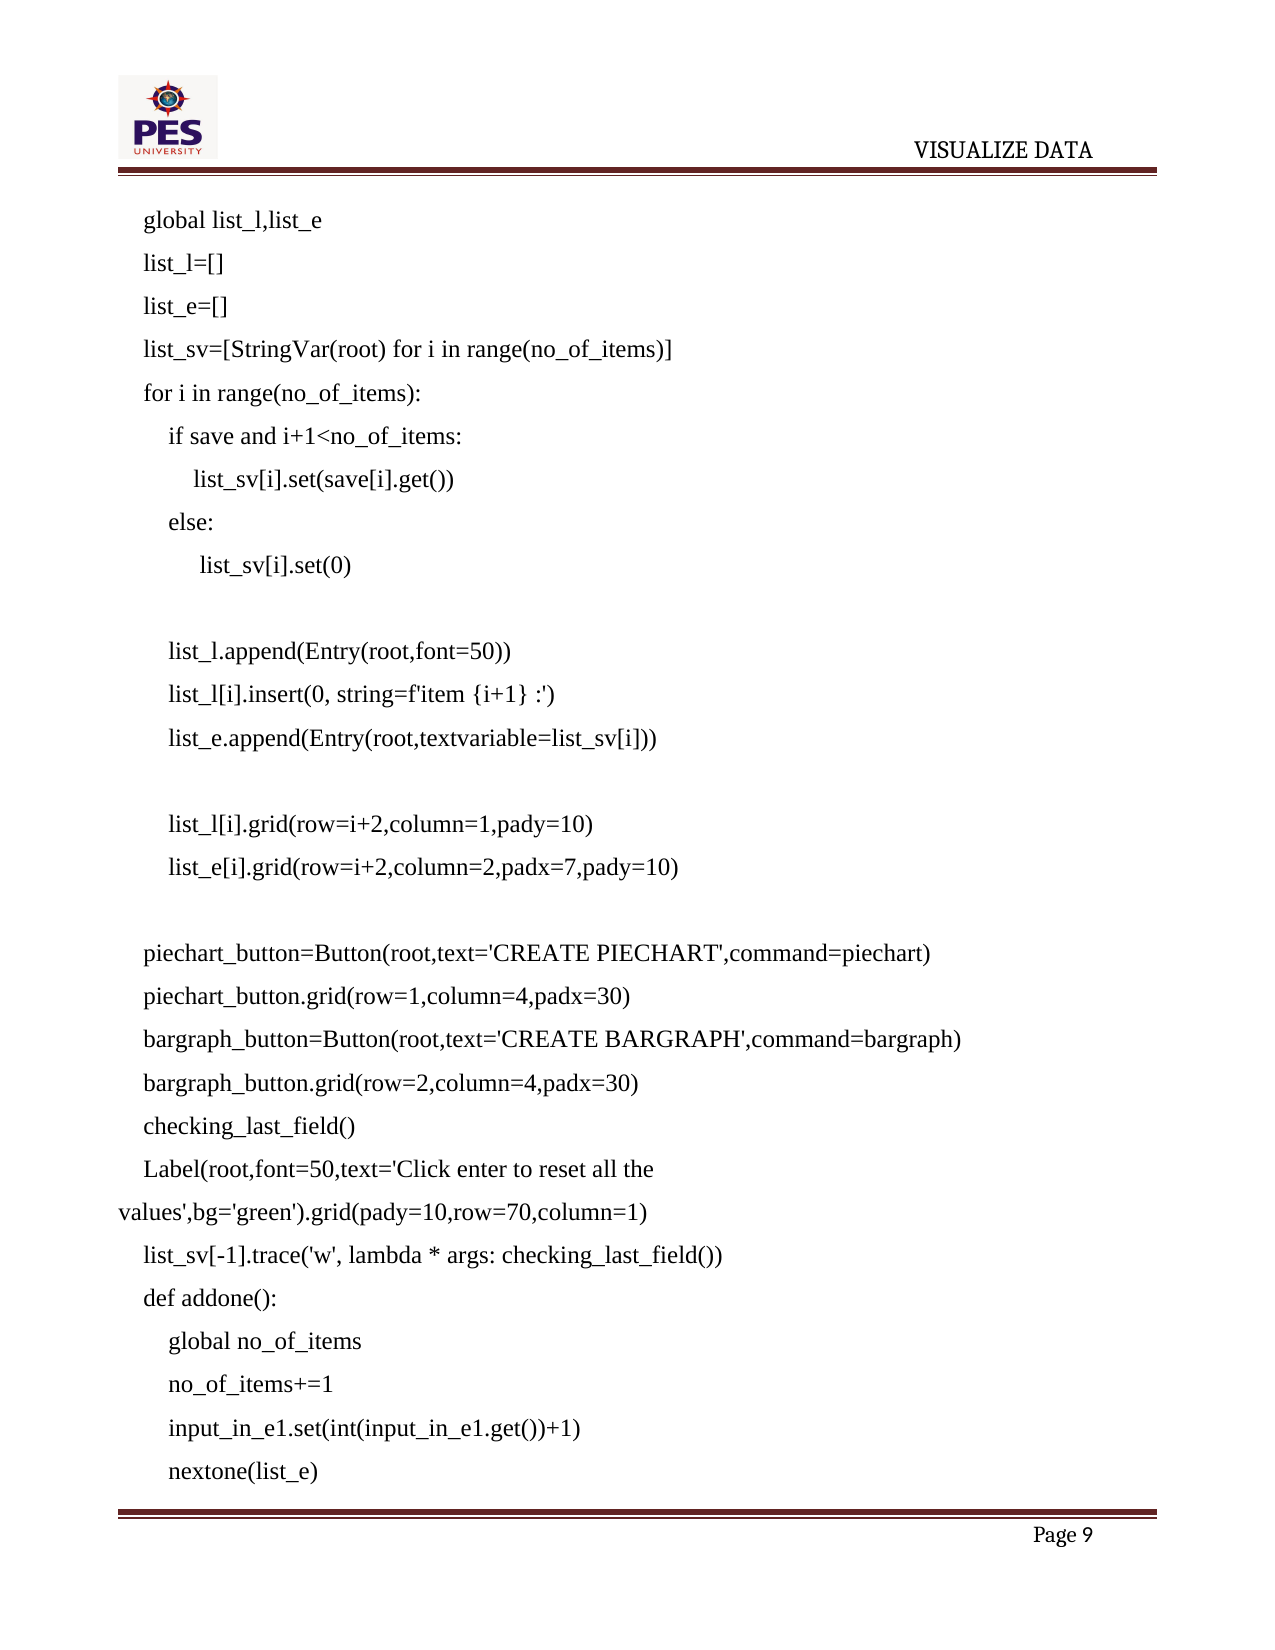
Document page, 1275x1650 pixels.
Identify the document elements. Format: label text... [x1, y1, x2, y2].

text list_e.append(Entry(root,textvariable=list_sv[i])) [118, 723, 1157, 751]
text piechart_button.grid(row=1,column=4,padx=30) [118, 981, 1157, 1010]
text list_sv[i].set(0) [118, 550, 1157, 579]
text bargraph_button.grid(row=2,column=4,padx=30) [118, 1068, 1157, 1096]
picture [118, 75, 218, 159]
text nextone(list_e) [118, 1456, 1157, 1484]
text Label(root,font=50,text='Click enter to reset all the values',bg='green').grid(pady=10,row=70,column=1) [118, 1154, 1157, 1226]
text list_e=[] [118, 291, 1157, 320]
text input_in_e1.set(int(input_in_e1.get())+1) [118, 1413, 1157, 1441]
text list_l=[] [118, 248, 1157, 277]
text global list_l,list_e [118, 205, 1157, 234]
text piechart_button=Button(root,text='CREATE PIECHART',command=piechart) [118, 938, 1157, 967]
text def addone(): [118, 1283, 1157, 1312]
text if save and i+1<no_of_items: [118, 421, 1157, 449]
text global no_of_items [118, 1326, 1157, 1355]
text list_sv[i].set(save[i].get()) [118, 464, 1157, 493]
text list_l.append(Entry(root,font=50)) [118, 636, 1157, 665]
text list_l[i].insert(0, string=f'item {i+1} :') [118, 679, 1157, 708]
text list_sv[-1].trace('w', lambda * args: checking_last_field()) [118, 1240, 1157, 1269]
text for i in range(no_of_items): [118, 378, 1157, 406]
text list_e[i].grid(row=i+2,column=2,padx=7,pady=10) [118, 852, 1157, 881]
text checking_last_field() [118, 1111, 1157, 1139]
text list_sv=[StringVar(root) for i in range(no_of_items)] [118, 334, 1157, 363]
text no_of_items+=1 [118, 1369, 1157, 1398]
text list_l[i].grid(row=i+2,column=1,pady=10) [118, 809, 1157, 838]
text else: [118, 507, 1157, 536]
text bargraph_button=Button(root,text='CREATE BARGRAPH',command=bargraph) [118, 1024, 1157, 1053]
